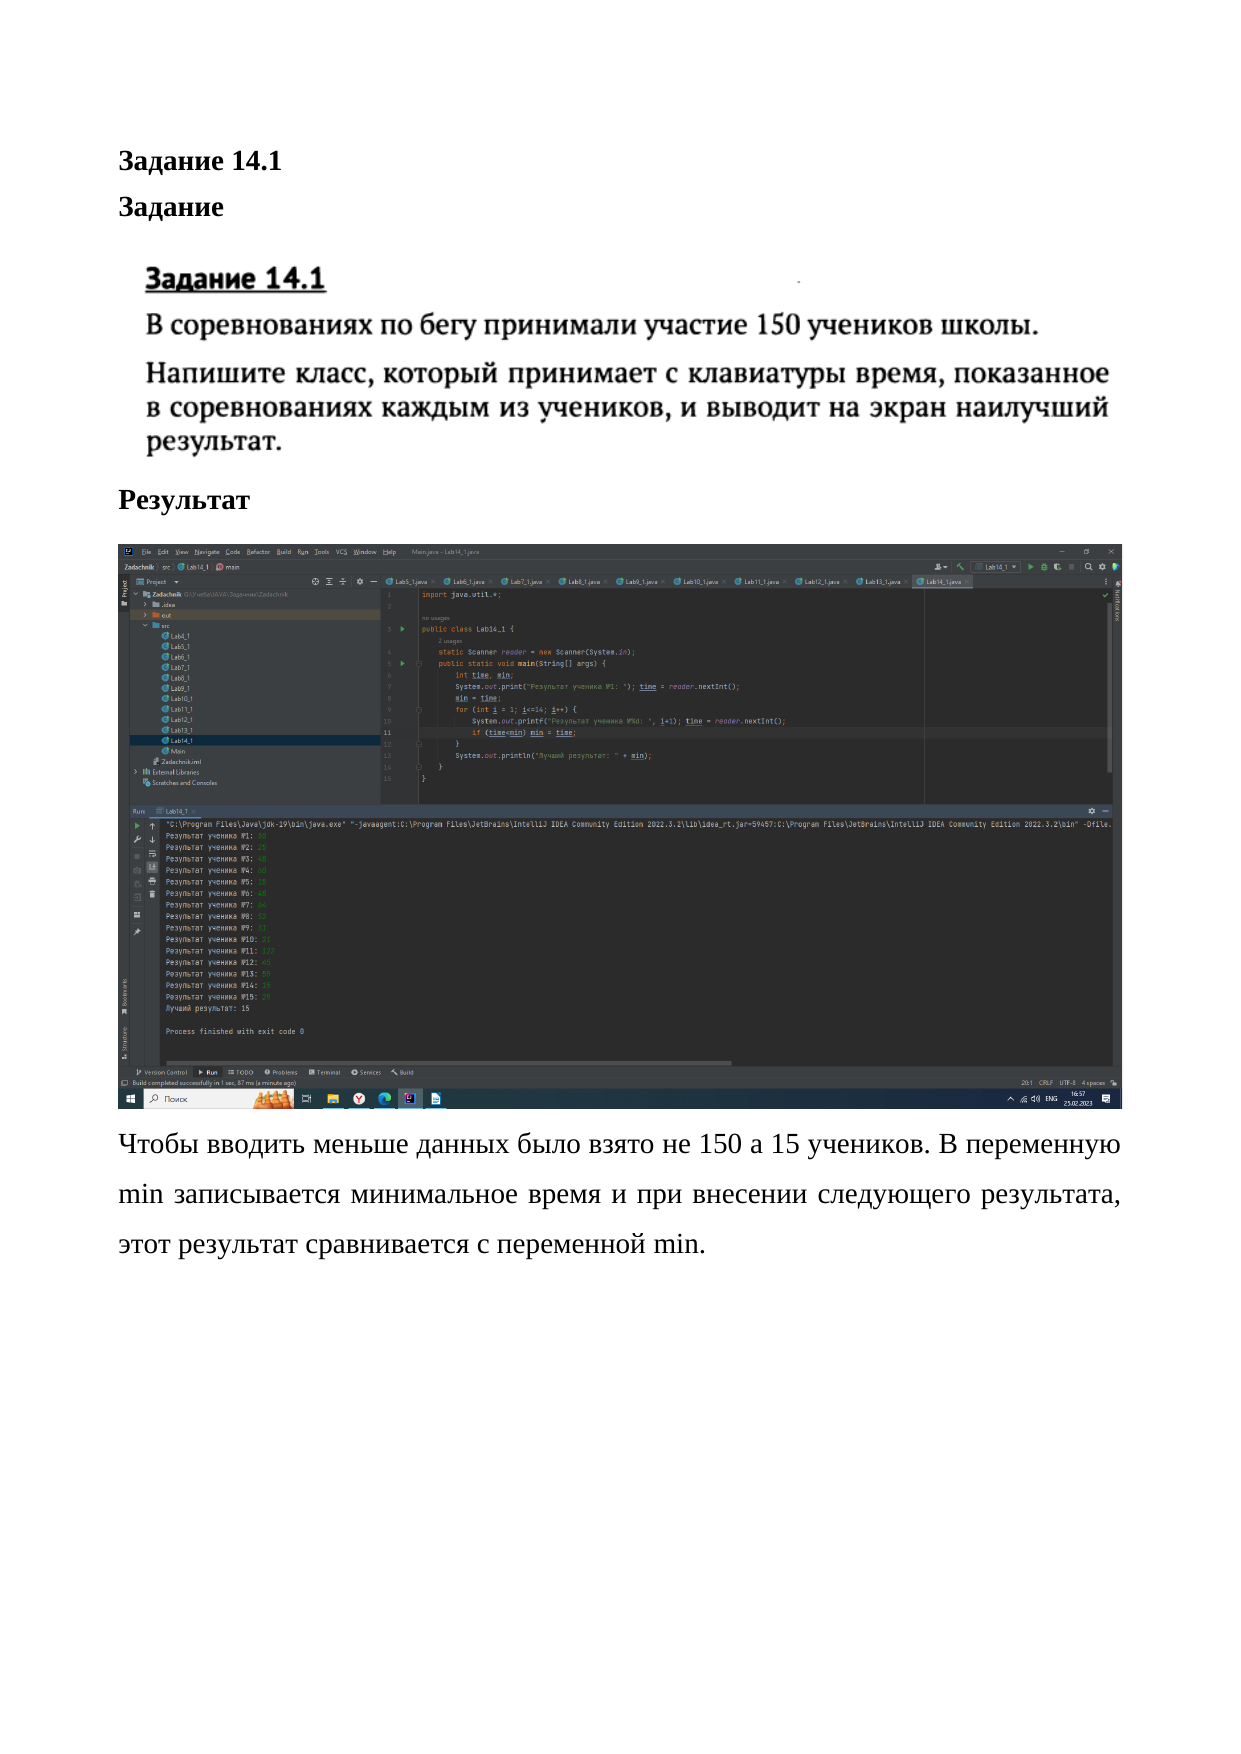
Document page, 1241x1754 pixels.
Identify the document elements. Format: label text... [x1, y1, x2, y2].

subtitle Задание 14.1 [118, 143, 1122, 177]
picture [118, 544, 1123, 1109]
subtitle Задание [118, 189, 1122, 223]
picture [118, 251, 1123, 466]
subtitle Результат [118, 466, 1122, 516]
text Чтобы вводить меньше данных было взято не 150 а 15 учеников. В переменную min записывается минимальное время и при внесении следующего результата, этот результат сравнивается с переменной min. [118, 1109, 1122, 1260]
